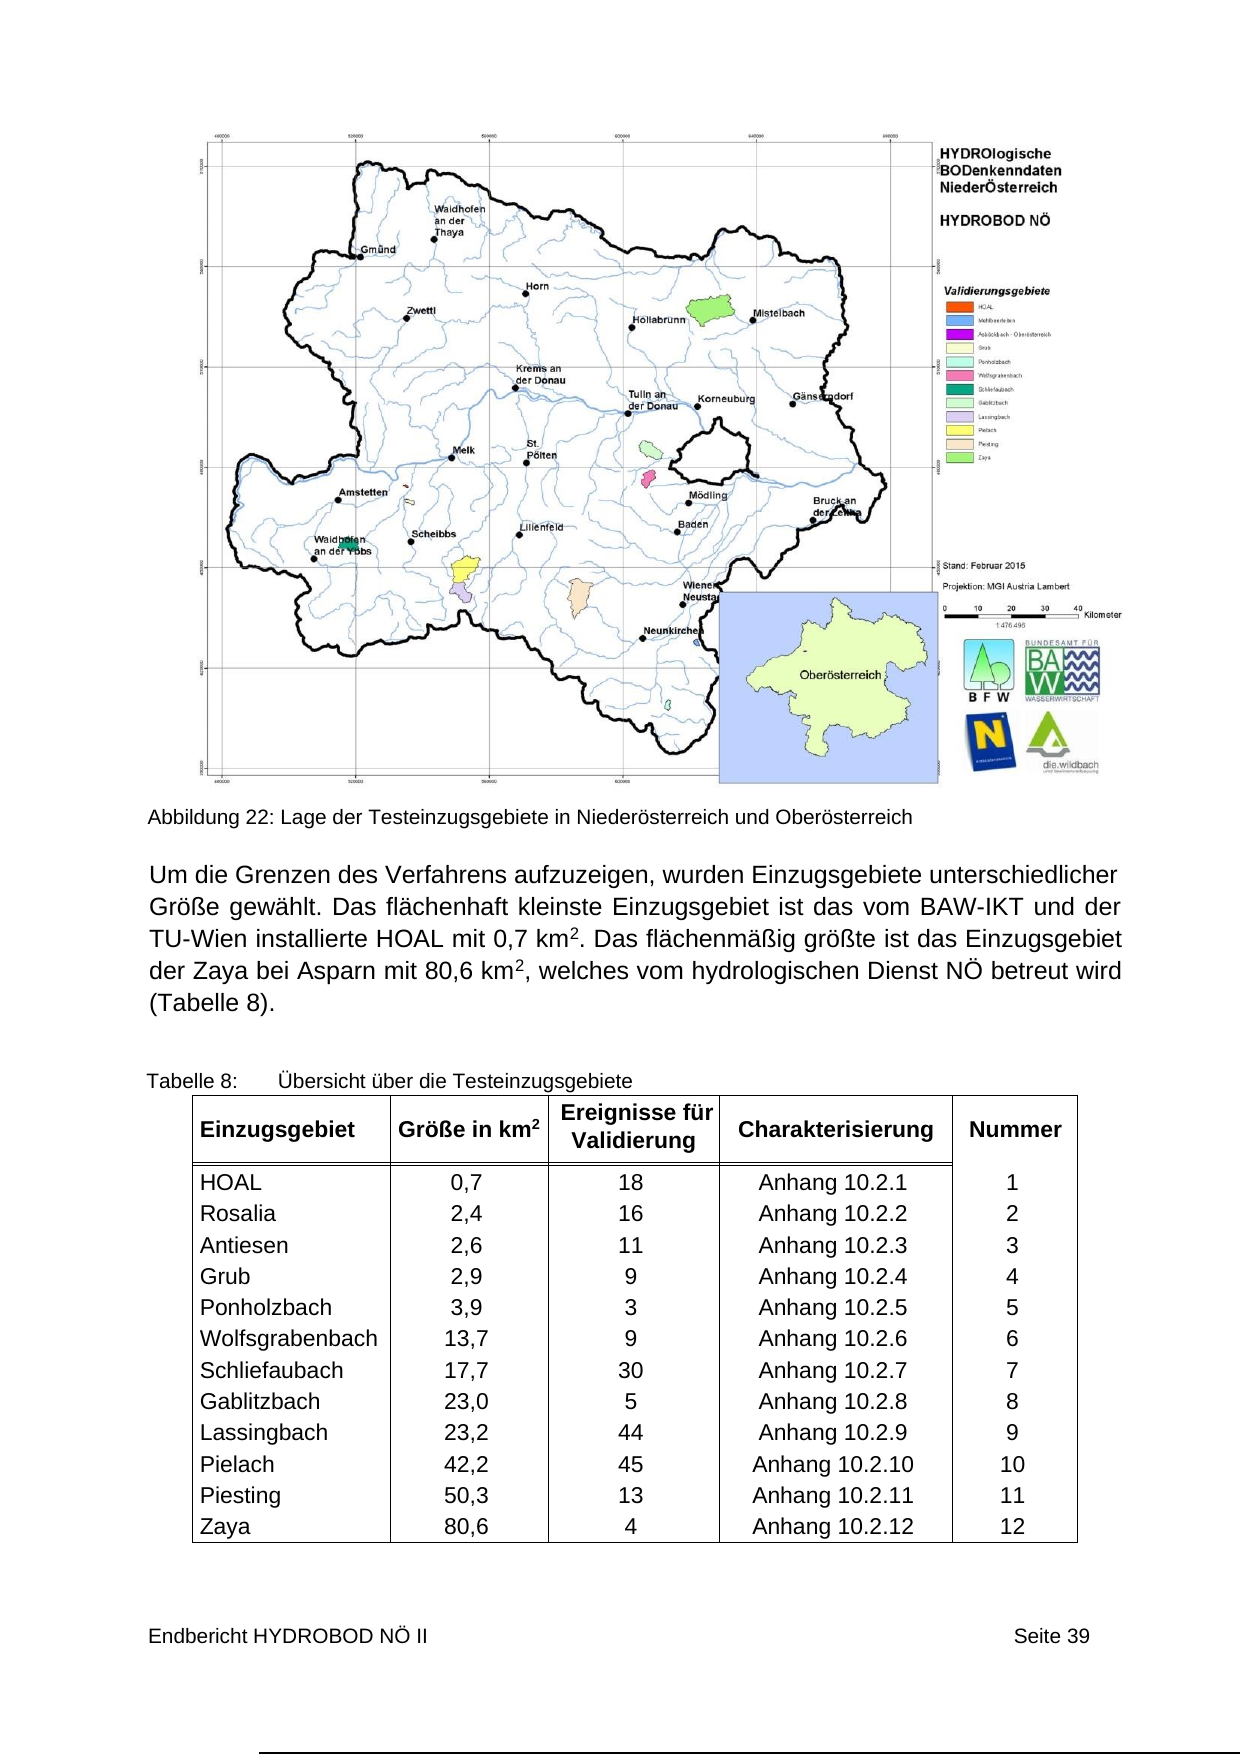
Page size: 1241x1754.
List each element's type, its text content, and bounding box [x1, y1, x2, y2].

table_cell Anhang 10.2.9 [720, 1416, 952, 1448]
table_cell 1 [953, 1163, 1077, 1197]
table_cell HOAL [193, 1166, 390, 1197]
table_cell Pielach [193, 1448, 390, 1479]
table_cell 7 [953, 1354, 1077, 1385]
table_cell 3 [549, 1291, 719, 1322]
table_cell 5 [549, 1385, 719, 1416]
table_cell Anhang 10.2.12 [720, 1510, 952, 1542]
table_cell Anhang 10.2.2 [720, 1198, 952, 1229]
table_cell 13,7 [391, 1323, 548, 1354]
table_cell Anhang 10.2.10 [720, 1448, 952, 1479]
table_cell Gablitzbach [193, 1385, 390, 1416]
text Abbildung 22: Lage der Testeinzugsgebiete in Niederösterreich und Oberösterreich [147, 805, 1123, 829]
table_cell 17,7 [391, 1354, 548, 1385]
table_cell 3,9 [391, 1291, 548, 1322]
table_cell 30 [549, 1354, 719, 1385]
table_cell Anhang 10.2.6 [720, 1323, 952, 1354]
table_cell 5 [953, 1291, 1077, 1322]
table_cell Anhang 10.2.4 [720, 1260, 952, 1291]
table_cell 8 [953, 1385, 1077, 1416]
table_cell 23,0 [391, 1385, 548, 1416]
table_cell 4 [953, 1260, 1077, 1291]
table_cell 13 [549, 1479, 719, 1510]
table_cell 4 [549, 1510, 719, 1542]
table_cell 80,6 [391, 1510, 548, 1542]
table_cell 11 [953, 1479, 1077, 1510]
table_cell Antiesen [193, 1229, 390, 1260]
table_cell Wolfsgrabenbach [193, 1323, 390, 1354]
table_cell Zaya [193, 1510, 390, 1542]
text Größe gewählt. Das flächenhaft kleinste Einzugsgebiet ist das vom BAW-IKT und der TU-Wien installierte HOAL mit 0,7 km2. Das flächenmäßig größte ist das Einzugsgebiet der Zaya bei Asparn mit 80,6 km2, welches vom hydrologischen Dienst NÖ betreut wird (Tabelle 8). [149, 892, 1123, 1017]
table_cell 11 [549, 1229, 719, 1260]
table_cell 9 [953, 1416, 1077, 1448]
table_cell 18 [549, 1166, 719, 1197]
table_cell Grub [193, 1260, 390, 1291]
table_header Charakterisierung [720, 1096, 952, 1162]
table_cell 9 [549, 1260, 719, 1291]
table_cell 42,2 [391, 1448, 548, 1479]
table_cell Anhang 10.2.1 [720, 1166, 952, 1197]
table_cell Anhang 10.2.3 [720, 1229, 952, 1260]
text Tabelle 8: Übersicht über die Testeinzugsgebiete [146, 1069, 1137, 1093]
table_cell 2,4 [391, 1198, 548, 1229]
table_cell Anhang 10.2.8 [720, 1385, 952, 1416]
table_cell Ponholzbach [193, 1291, 390, 1322]
table_cell 23,2 [391, 1416, 548, 1448]
table_cell Anhang 10.2.7 [720, 1354, 952, 1385]
table_header Nummer [953, 1096, 1077, 1162]
table_cell 45 [549, 1448, 719, 1479]
table_cell 2,6 [391, 1229, 548, 1260]
table_cell Anhang 10.2.5 [720, 1291, 952, 1322]
table_cell Piesting [193, 1479, 390, 1510]
table_cell 9 [549, 1323, 719, 1354]
table_cell 3 [953, 1229, 1077, 1260]
table_cell 12 [953, 1510, 1077, 1542]
table_header Größe in km2 [391, 1096, 548, 1162]
table_cell Lassingbach [193, 1416, 390, 1448]
table_cell 6 [953, 1323, 1077, 1354]
table_cell Schliefaubach [193, 1354, 390, 1385]
text Um die Grenzen des Verfahrens aufzuzeigen, wurden Einzugsgebiete unterschiedlicher [149, 860, 1123, 889]
table_cell 16 [549, 1198, 719, 1229]
table_cell Rosalia [193, 1198, 390, 1229]
table_cell 0,7 [391, 1166, 548, 1197]
table_cell 50,3 [391, 1479, 548, 1510]
table_cell 44 [549, 1416, 719, 1448]
table_header Ereignisse für Validierung [549, 1096, 719, 1162]
table_cell 10 [953, 1448, 1077, 1479]
table_header Einzugsgebiet [193, 1096, 390, 1162]
table_cell 2,9 [391, 1260, 548, 1291]
table_cell Anhang 10.2.11 [720, 1479, 952, 1510]
table_cell 2 [953, 1198, 1077, 1229]
